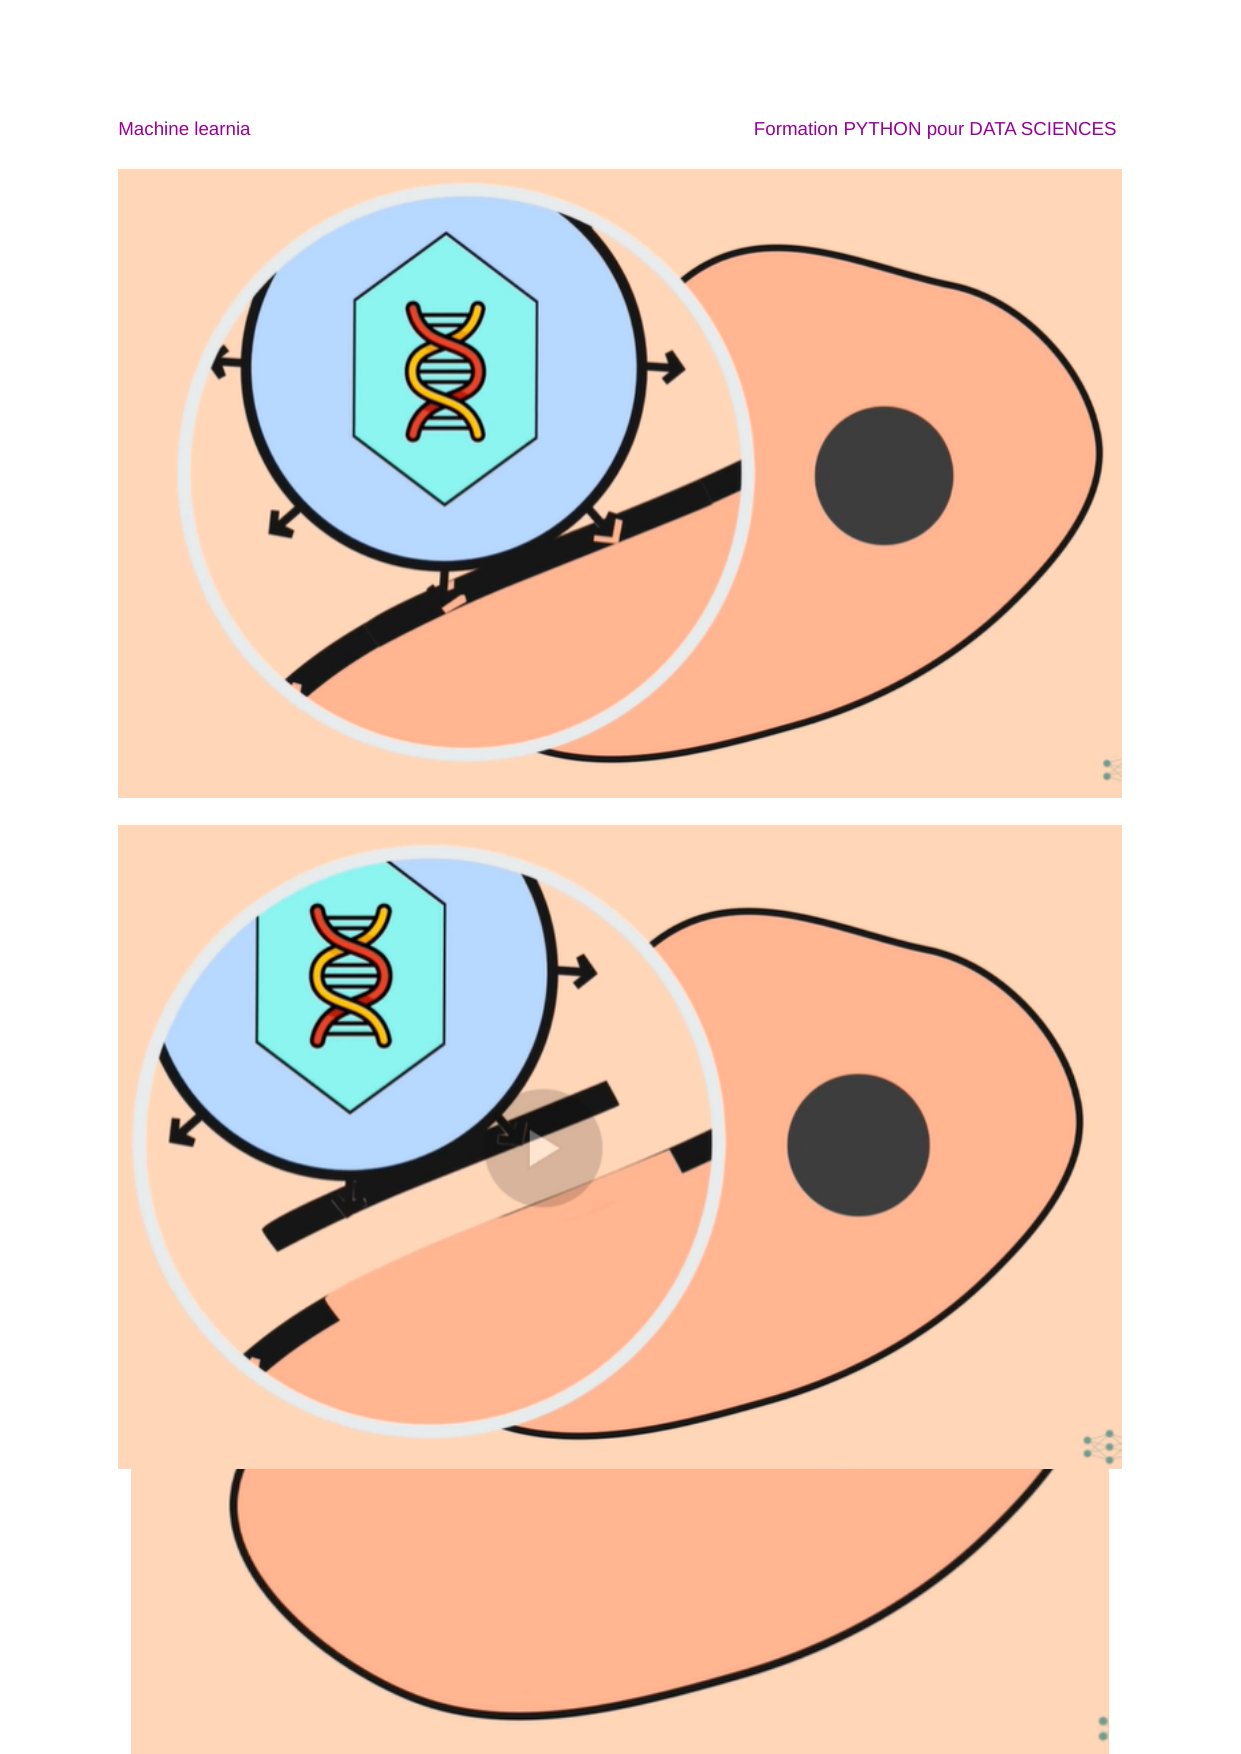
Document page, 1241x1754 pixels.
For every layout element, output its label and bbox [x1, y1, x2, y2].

picture [118, 169, 1122, 798]
picture [118, 825, 1122, 1754]
